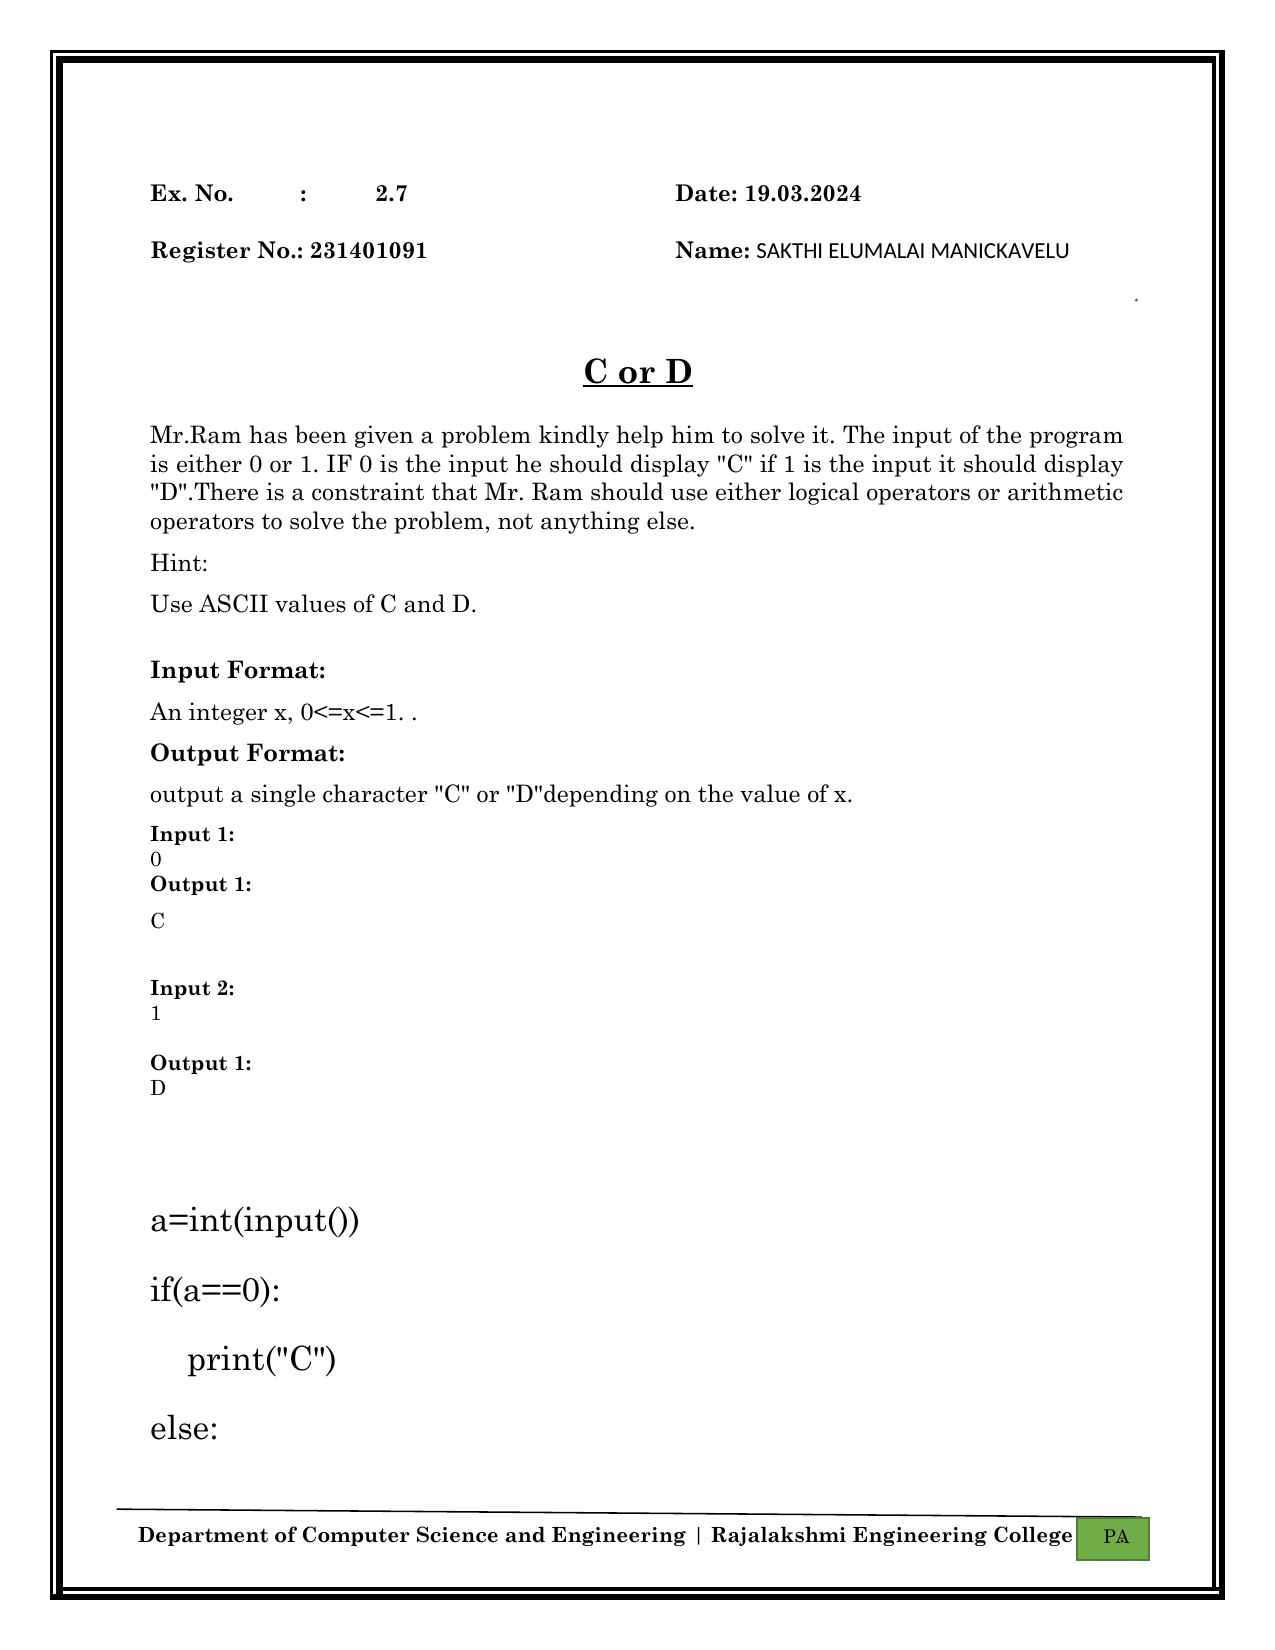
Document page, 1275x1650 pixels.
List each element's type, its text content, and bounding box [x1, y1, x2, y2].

text D [150, 1075, 1125, 1100]
text Output 1: [150, 1050, 1125, 1075]
text else: [150, 1407, 1125, 1447]
text output a single character "C" or "D"depending on the value of x. [150, 779, 1125, 808]
text Input 1: [150, 821, 1125, 846]
text if(a==0): [150, 1268, 1125, 1308]
text Ex. No. : 2.7 Date: 19.03.2024 [150, 179, 1125, 207]
text Register No.: 231401091 Name: SAKTHI ELUMALAI MANICKAVELU [150, 236, 1125, 264]
text Hint: [150, 547, 1125, 576]
text Input 2: [150, 946, 1125, 1000]
text C [150, 908, 1125, 933]
text Output 1: [150, 871, 1125, 896]
text 1 [150, 1000, 1125, 1025]
text C or D [150, 350, 1125, 390]
text a=int(input()) [150, 1199, 1125, 1239]
text Output Format: [150, 738, 1125, 767]
text print("C") [150, 1337, 1125, 1377]
text Use ASCII values of C and D. [150, 589, 1125, 618]
text An integer x, 0<=x<=1. . [150, 697, 1125, 725]
text Mr.Ram has been given a problem kindly help him to solve it. The input of the program is either 0 or 1. IF 0 is the input he should display "C" if 1 is the input it should display "D".There is a constraint that Mr. Ram should use either logical operators or arithmetic operators to solve the problem, not anything else. [150, 419, 1125, 535]
text 0 [150, 846, 1125, 871]
text Input Format: [150, 655, 1125, 684]
